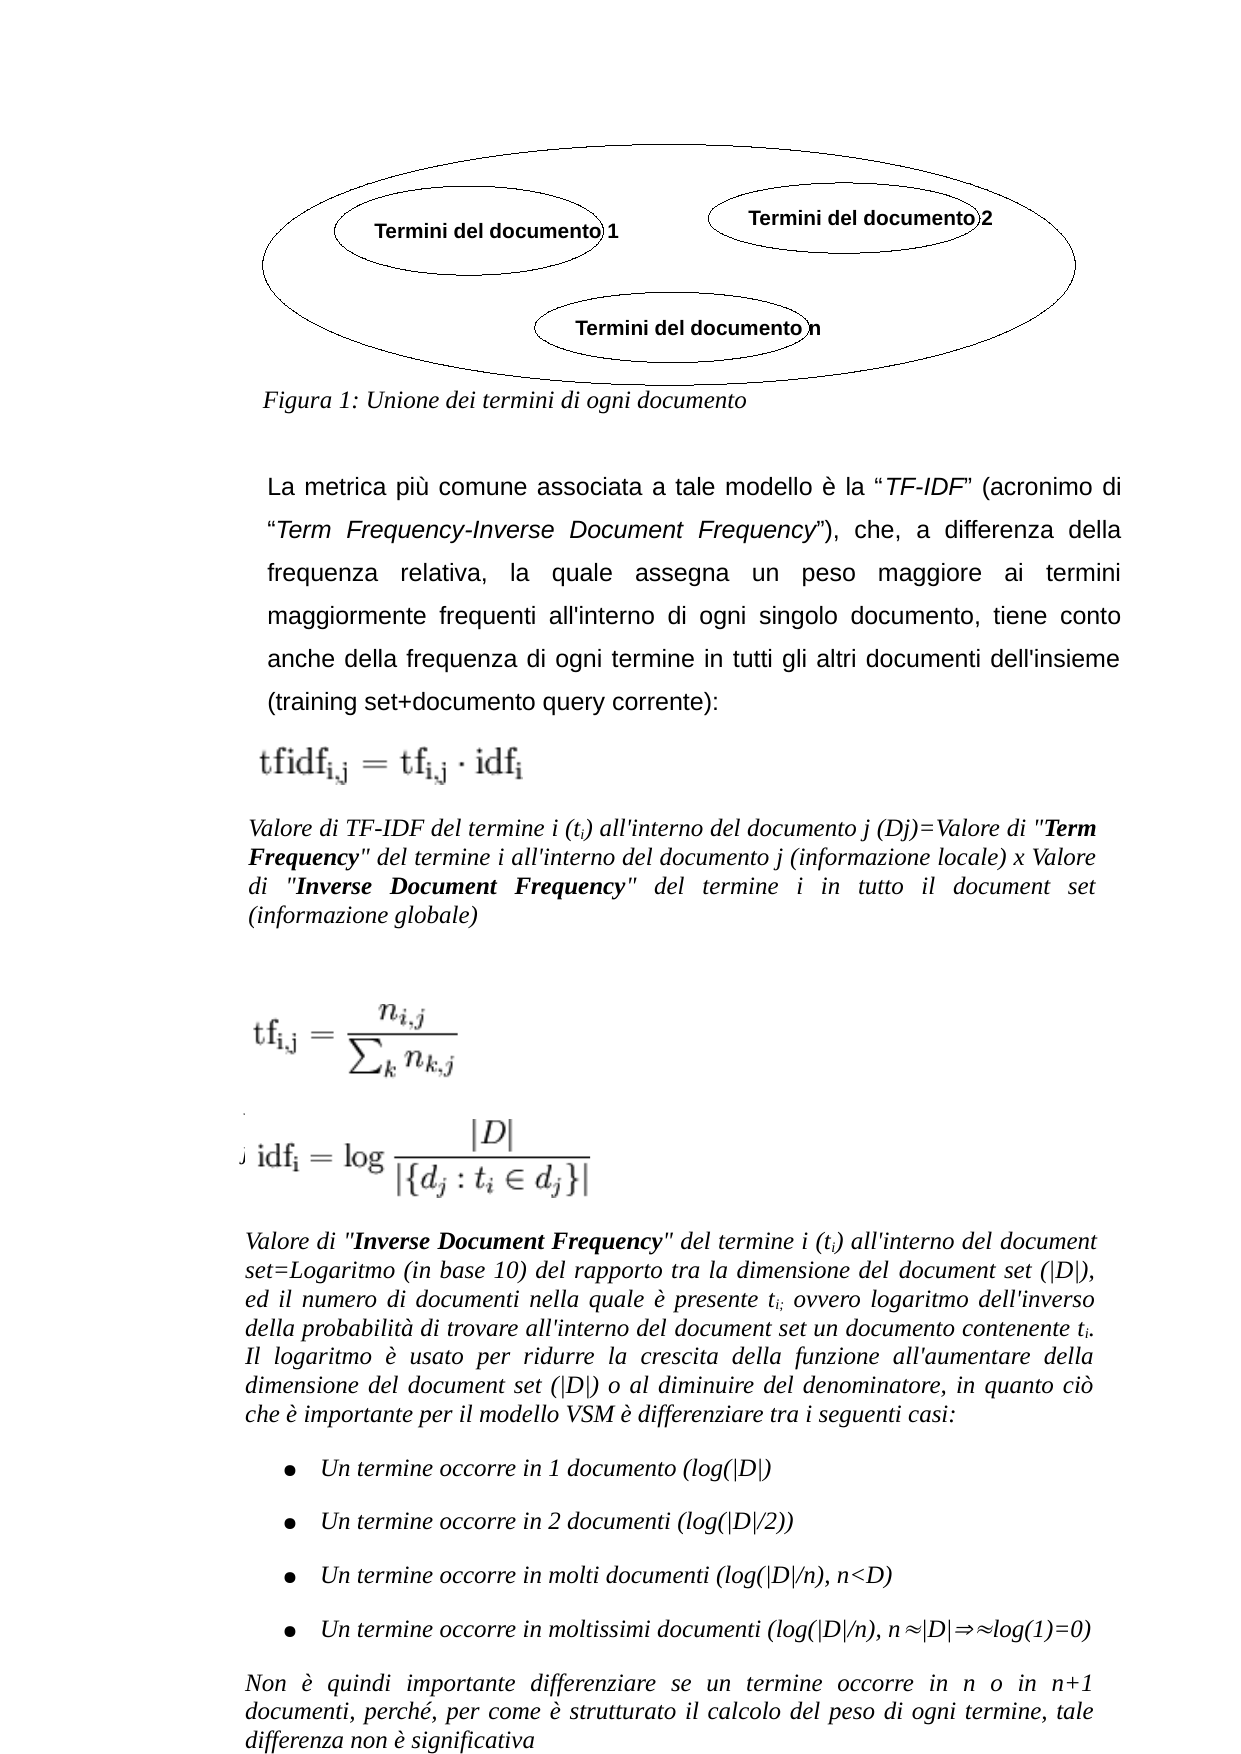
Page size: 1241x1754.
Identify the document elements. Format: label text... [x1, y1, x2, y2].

list Un termine occorre in moltissimi documenti (log(|D|/n), n|D|log(1)=0) [282, 1614, 1097, 1643]
list Un termine occorre in 1 documento (log(|D|) [282, 1453, 1097, 1481]
list Valore di TF-IDF del termine i (ti) all'interno del documento j (Dj)=Valore di "Term Frequency" del termine i all'interno del documento j (informazione locale) x Valore di "Inverse Document Frequency" del termine i in tutto il document set (informazione globale) [248, 746, 1099, 928]
picture [253, 1004, 458, 1079]
list Un termine occorre in 2 documenti (log(|D|/2)) [282, 1506, 1097, 1535]
list Valore di "Inverse Document Frequency" del termine i (ti) all'interno del document set=Logaritmo (in base 10) del rapporto tra la dimensione del document set (|D|), ed il numero di documenti nella quale è presente ti; ovvero logaritmo dell'inverso della probabilità di trovare all'interno del document set un documento contenente ti. Il logaritmo è usato per ridurre la crescita della funzione all'aumentare della dimensione del document set (|D|) o al diminuire del denominatore, in quanto ciò che è importante per il modello VSM è differenziare tra i seguenti casi: [245, 1112, 1097, 1428]
list Non è quindi importante differenziare se un termine occorre in n o in n+1 documenti, perché, per come è strutturato il calcolo del peso di ogni termine, tale differenza non è significativa [245, 1668, 1097, 1754]
list [245, 1099, 1097, 1112]
picture [259, 746, 523, 785]
list Valore di "Term Frequency" del termine i (ti) all'interno del documento j=Frequenza relativa [242, 1005, 1095, 1163]
picture [257, 1119, 590, 1198]
list Un termine occorre in molti documenti (log(|D|/n), n<D) [282, 1560, 1097, 1589]
list Figura 1: Unione dei termini di ogni documento [263, 157, 1075, 414]
list [245, 1428, 1097, 1668]
list [248, 734, 1099, 746]
list La metrica più comune associata a tale modello è la “TF-IDF” (acronimo di “Term Frequency-Inverse Document Frequency”), che, a differenza della frequenza relativa, la quale assegna un peso maggiore ai termini maggiormente frequenti all'interno di ogni singolo documento, tiene conto anche della frequenza di ogni termine in tutti gli altri documenti dell'insieme (training set+documento query corrente): [229, 118, 1122, 716]
